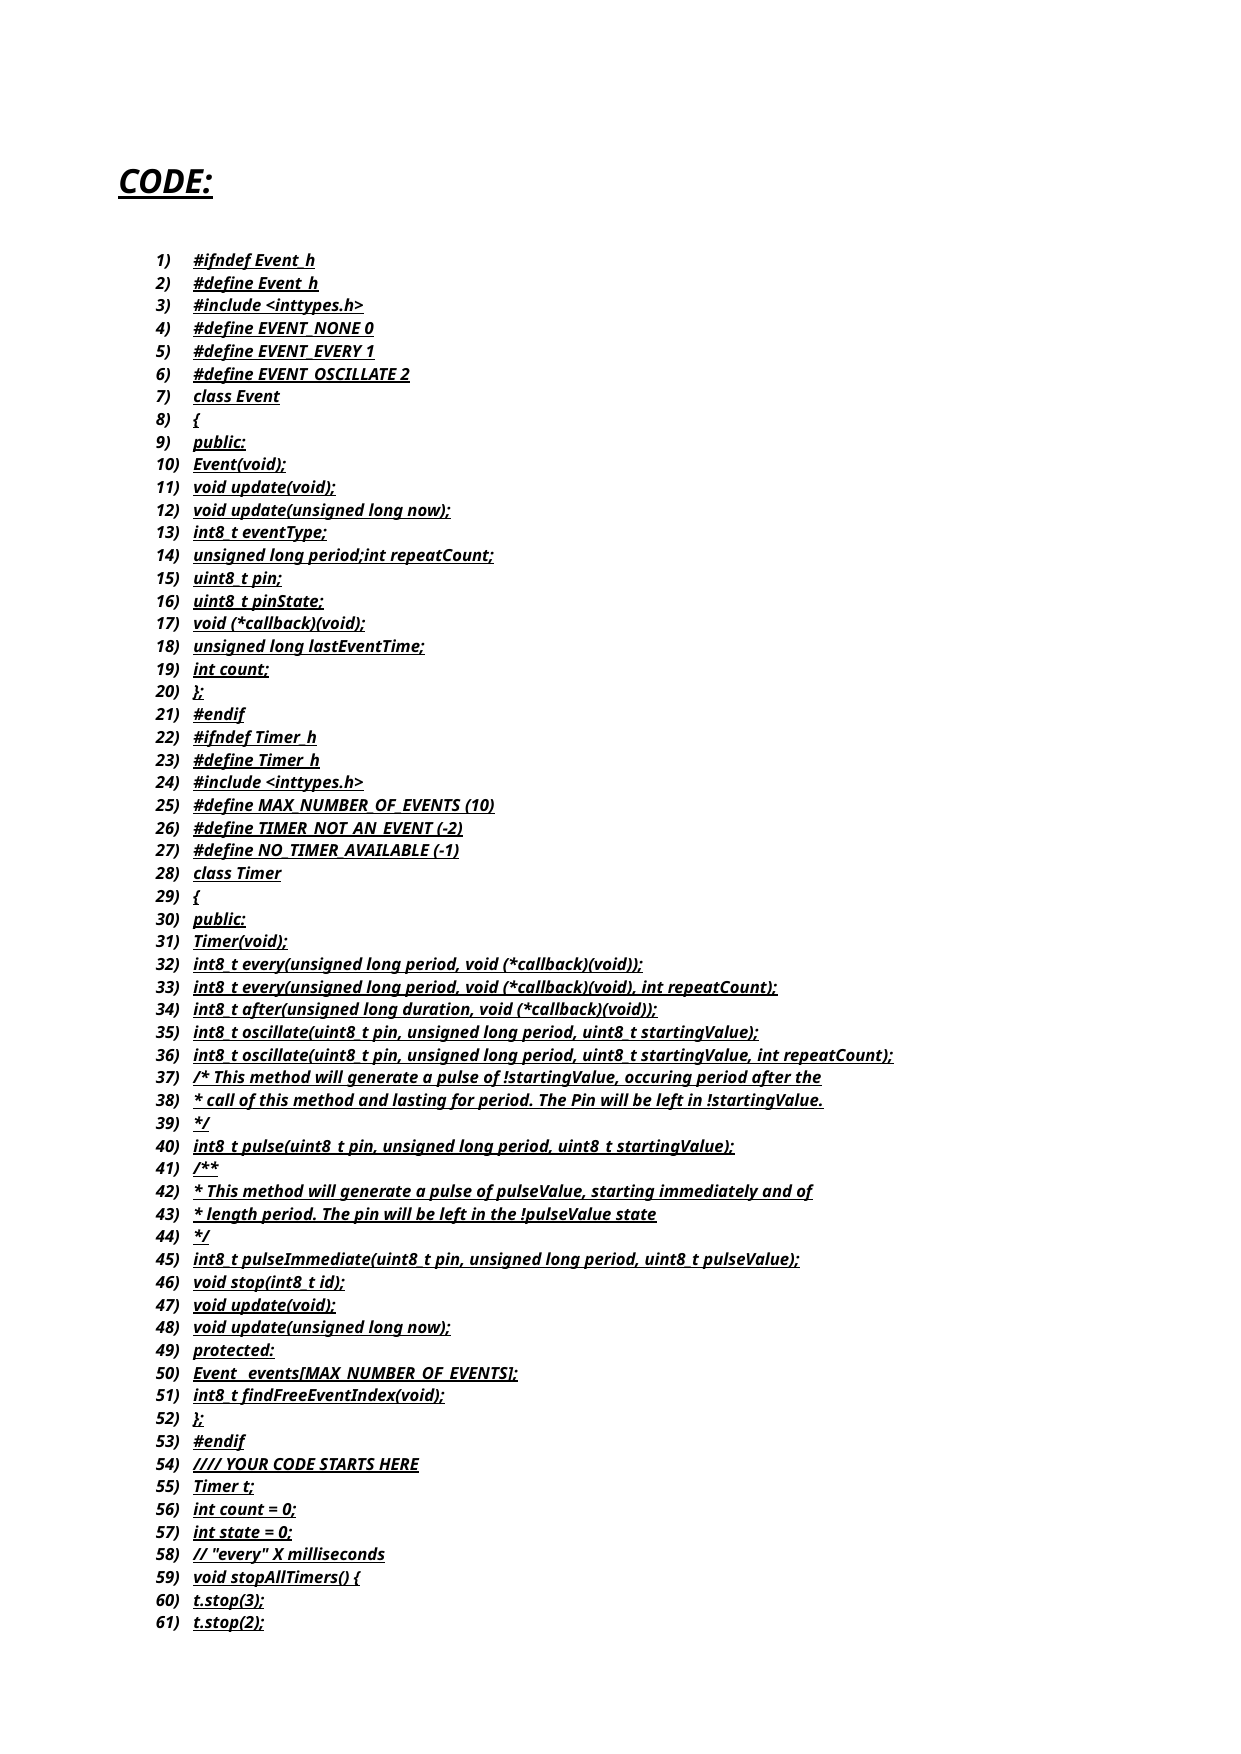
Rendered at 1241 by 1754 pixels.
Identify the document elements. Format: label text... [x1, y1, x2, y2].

list int8_t oscillate(uint8_t pin, unsigned long period, uint8_t startingValue, int repeatCount); [156, 1043, 1122, 1066]
list /** [156, 1157, 1122, 1180]
list int8_t pulse(uint8_t pin, unsigned long period, uint8_t startingValue); [156, 1134, 1122, 1157]
list * call of this method and lasting for period. The Pin will be left in !startingValue. [156, 1089, 1122, 1112]
list Timer t; [156, 1475, 1122, 1498]
list void update(void); [156, 476, 1122, 498]
list //// YOUR CODE STARTS HERE [156, 1452, 1122, 1475]
list #define EVENT_OSCILLATE 2 [156, 362, 1122, 385]
list int8_t every(unsigned long period, void (*callback)(void)); [156, 953, 1122, 975]
list t.stop(2); [156, 1611, 1122, 1634]
list void update(unsigned long now); [156, 1316, 1122, 1339]
list public: [156, 907, 1122, 930]
list #define MAX_NUMBER_OF_EVENTS (10) [156, 794, 1122, 816]
list int8_t findFreeEventIndex(void); [156, 1384, 1122, 1407]
list int8_t after(unsigned long duration, void (*callback)(void)); [156, 998, 1122, 1021]
list uint8_t pin; [156, 567, 1122, 589]
list int8_t oscillate(uint8_t pin, unsigned long period, uint8_t startingValue); [156, 1021, 1122, 1043]
list #endif [156, 703, 1122, 726]
list #define TIMER_NOT_AN_EVENT (-2) [156, 816, 1122, 839]
list * This method will generate a pulse of pulseValue, starting immediately and of [156, 1180, 1122, 1202]
list uint8_t pinState; [156, 589, 1122, 612]
list */ [156, 1112, 1122, 1134]
list { [156, 408, 1122, 430]
list void (*callback)(void); [156, 612, 1122, 635]
list unsigned long lastEventTime; [156, 635, 1122, 657]
list void update(unsigned long now); [156, 498, 1122, 521]
list */ [156, 1225, 1122, 1248]
list #endif [156, 1429, 1122, 1452]
list int8_t every(unsigned long period, void (*callback)(void), int repeatCount); [156, 975, 1122, 998]
list Event _events[MAX_NUMBER_OF_EVENTS]; [156, 1361, 1122, 1384]
list #include <inttypes.h> [156, 294, 1122, 317]
list { [156, 884, 1122, 907]
list void stop(int8_t id); [156, 1271, 1122, 1293]
list #define NO_TIMER_AVAILABLE (-1) [156, 839, 1122, 862]
list unsigned long period;int repeatCount; [156, 544, 1122, 567]
list int count; [156, 657, 1122, 680]
list int8_t eventType; [156, 521, 1122, 544]
list #ifndef Timer_h [156, 726, 1122, 748]
list t.stop(3); [156, 1588, 1122, 1611]
list #ifndef Event_h [156, 249, 1122, 271]
list #define EVENT_NONE 0 [156, 317, 1122, 339]
list Timer(void); [156, 930, 1122, 953]
list #define EVENT_EVERY 1 [156, 339, 1122, 362]
list int8_t pulseImmediate(uint8_t pin, unsigned long period, uint8_t pulseValue); [156, 1248, 1122, 1271]
list #define Timer_h [156, 748, 1122, 771]
list /* This method will generate a pulse of !startingValue, occuring period after the [156, 1066, 1122, 1089]
list // "every" X milliseconds [156, 1543, 1122, 1566]
list void update(void); [156, 1293, 1122, 1316]
list #include <inttypes.h> [156, 771, 1122, 794]
list int count = 0; [156, 1498, 1122, 1520]
list class Timer [156, 862, 1122, 884]
list * length period. The pin will be left in the !pulseValue state [156, 1202, 1122, 1225]
list public: [156, 430, 1122, 453]
list #define Event_h [156, 271, 1122, 294]
list }; [156, 1407, 1122, 1429]
list int state = 0; [156, 1520, 1122, 1543]
list Event(void); [156, 453, 1122, 476]
list }; [156, 680, 1122, 703]
list void stopAllTimers() { [156, 1566, 1122, 1588]
list protected: [156, 1339, 1122, 1361]
text CODE: [118, 158, 1122, 203]
list class Event [156, 385, 1122, 408]
